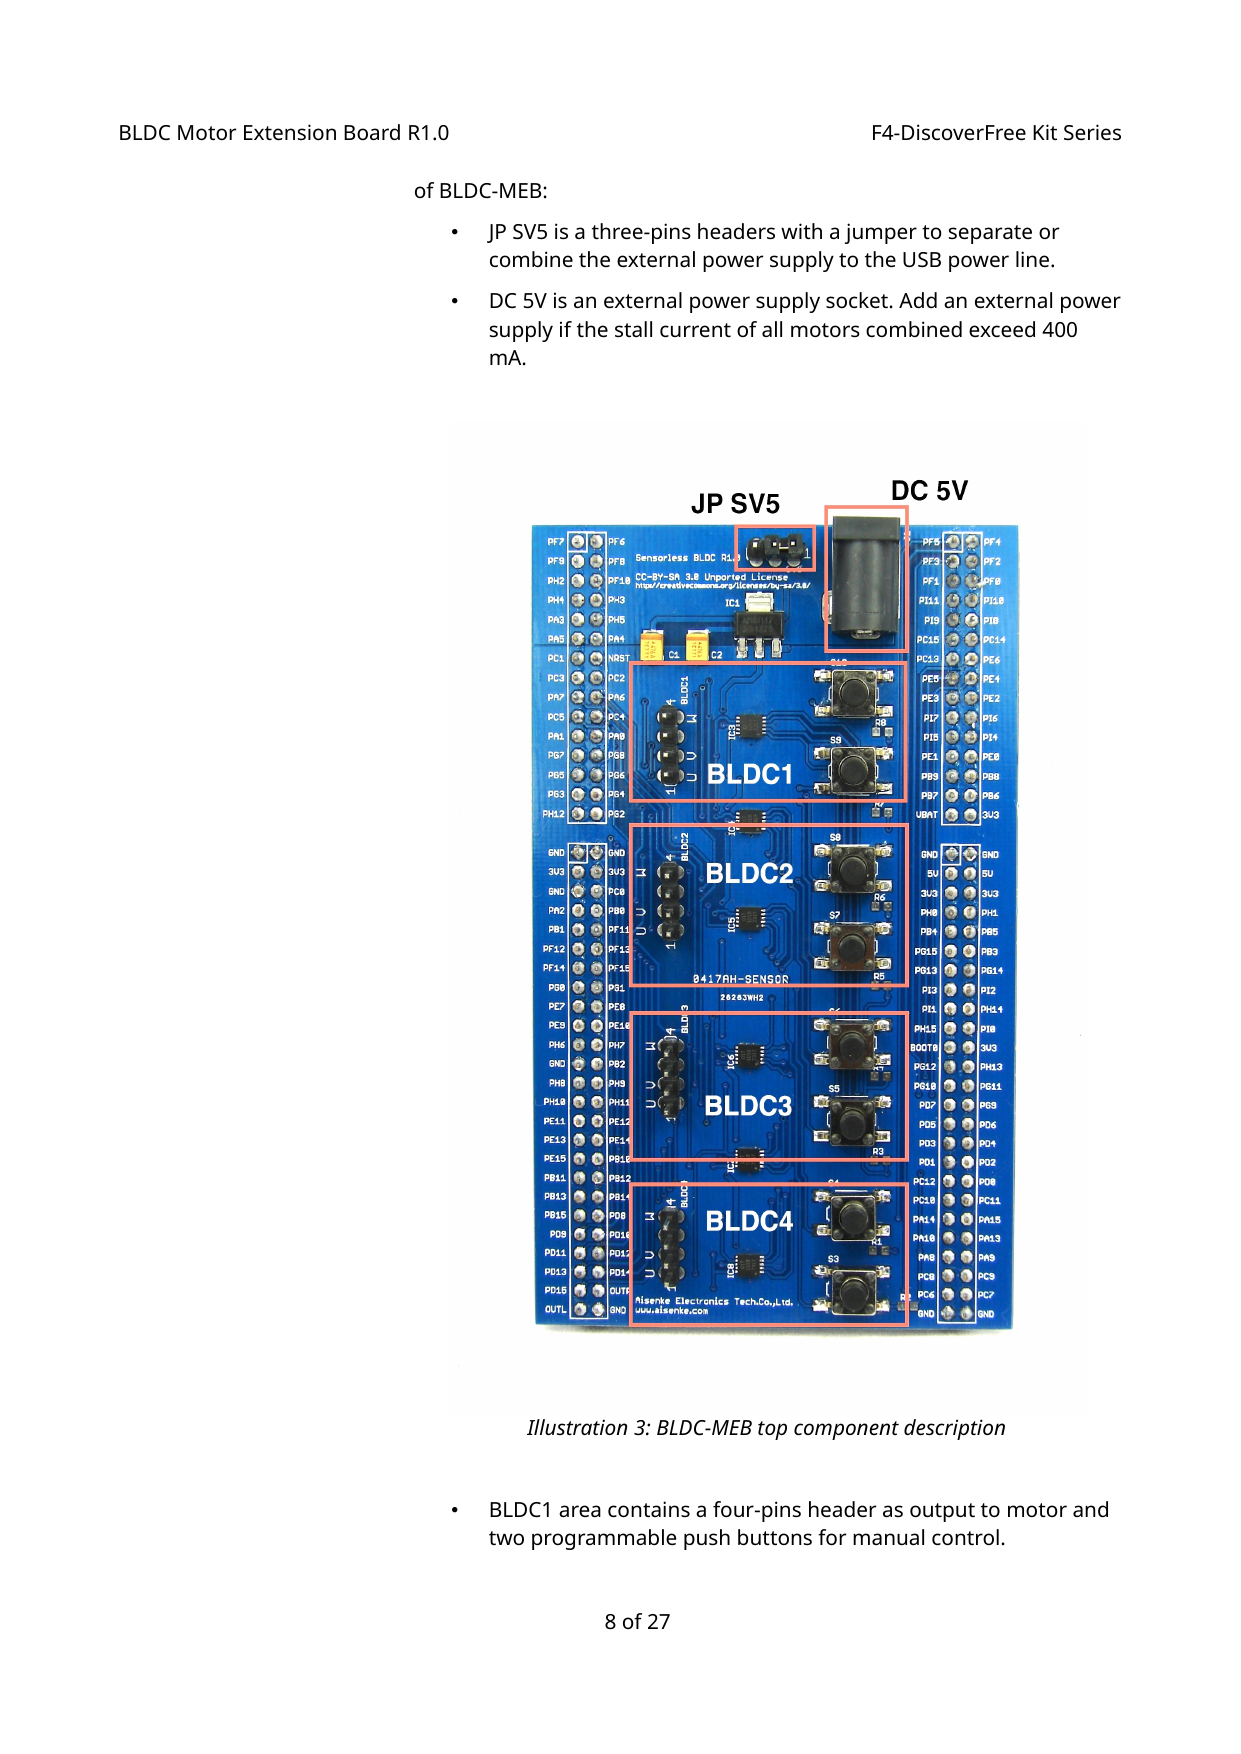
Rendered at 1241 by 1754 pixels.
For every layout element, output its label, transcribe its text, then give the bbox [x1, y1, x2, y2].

list BLDC1 area contains a four-pins header as output to motor and two programmable push buttons for manual control. [451, 1495, 1122, 1552]
list DC 5V is an external power supply socket. Add an external power supply if the stall current of all motors combined exceed 400 mA. [451, 286, 1122, 372]
text Illustration 3: BLDC-MEB top component description [413, 409, 1122, 1442]
list JP SV5 is a three-pins headers with a jumper to separate or combine the external power supply to the USB power line. [451, 217, 1122, 274]
text Detail hardware references can be found on page 17. Figure 3 and figure 4 briefly explain all interfaces available on top and bottom layers of BLDC-MEB: [413, 176, 1122, 204]
picture [449, 421, 1087, 1414]
